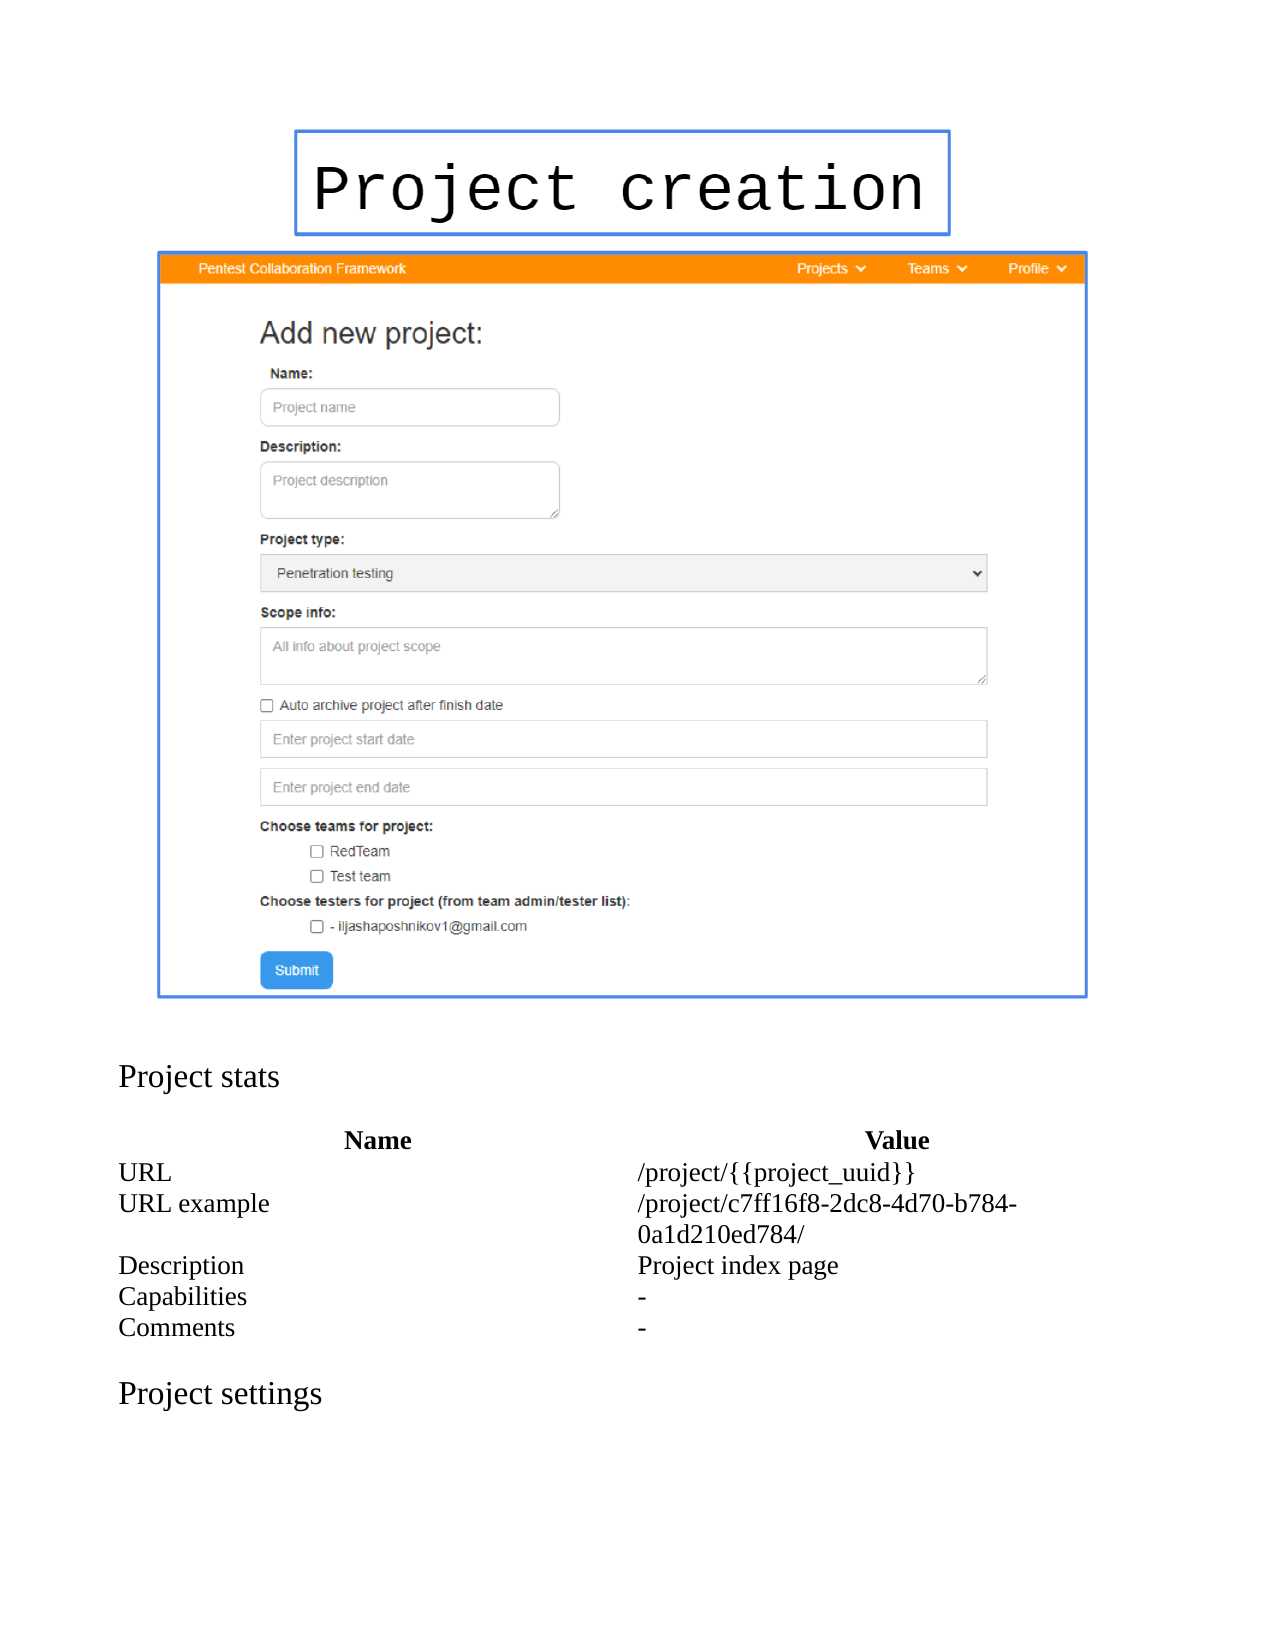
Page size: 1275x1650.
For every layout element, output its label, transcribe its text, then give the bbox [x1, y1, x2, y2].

table_header Value [638, 1125, 1157, 1156]
table_header Name [118, 1125, 637, 1156]
table_cell /project/c7ff16f8-2dc8-4d70-b784-0a1d210ed784/ [638, 1187, 1157, 1249]
table_cell - [638, 1280, 1157, 1311]
table_cell Comments [118, 1311, 637, 1342]
table_cell URL example [118, 1187, 637, 1249]
table_cell URL [118, 1156, 637, 1187]
table_cell Project index page [638, 1249, 1157, 1280]
table_cell Capabilities [118, 1280, 637, 1311]
picture [118, 118, 1157, 1019]
table_cell Description [118, 1249, 637, 1280]
text Project settings [118, 1342, 1157, 1412]
table_cell - [638, 1311, 1157, 1342]
table_cell /project/{{project_uuid}} [638, 1156, 1157, 1187]
text Project stats [118, 1019, 1157, 1095]
